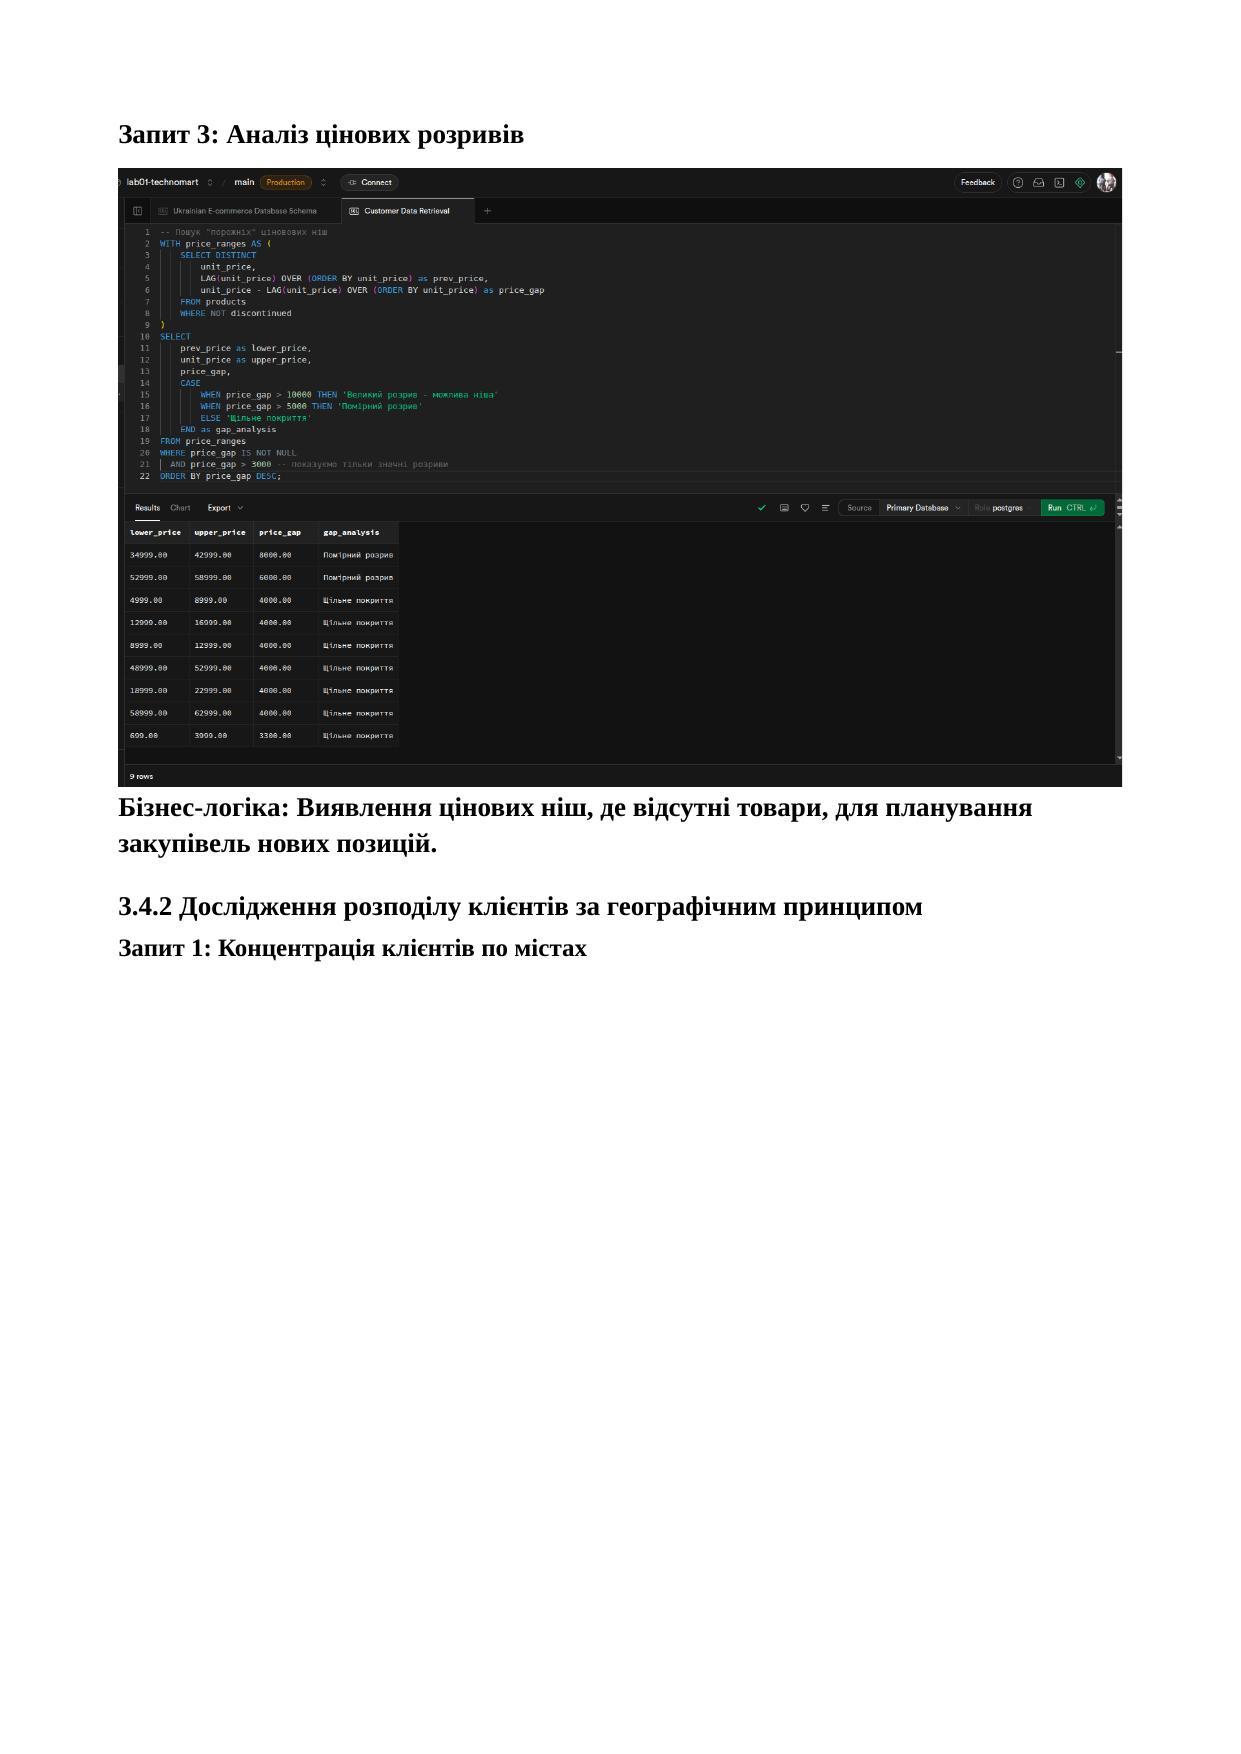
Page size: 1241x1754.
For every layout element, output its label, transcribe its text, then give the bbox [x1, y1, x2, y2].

picture [118, 168, 1123, 787]
text Бізнес-логіка: Виявлення цінових ніш, де відсутні товари, для планування закупівель нових позицій. [118, 787, 1122, 858]
subtitle 3.4.2 Дослідження розподілу клієнтів за географічним принципом [118, 890, 1122, 921]
text Запит 3: Аналіз цінових розривів [118, 118, 1122, 149]
text Запит 1: Концентрація клієнтів по містах [118, 933, 1122, 962]
